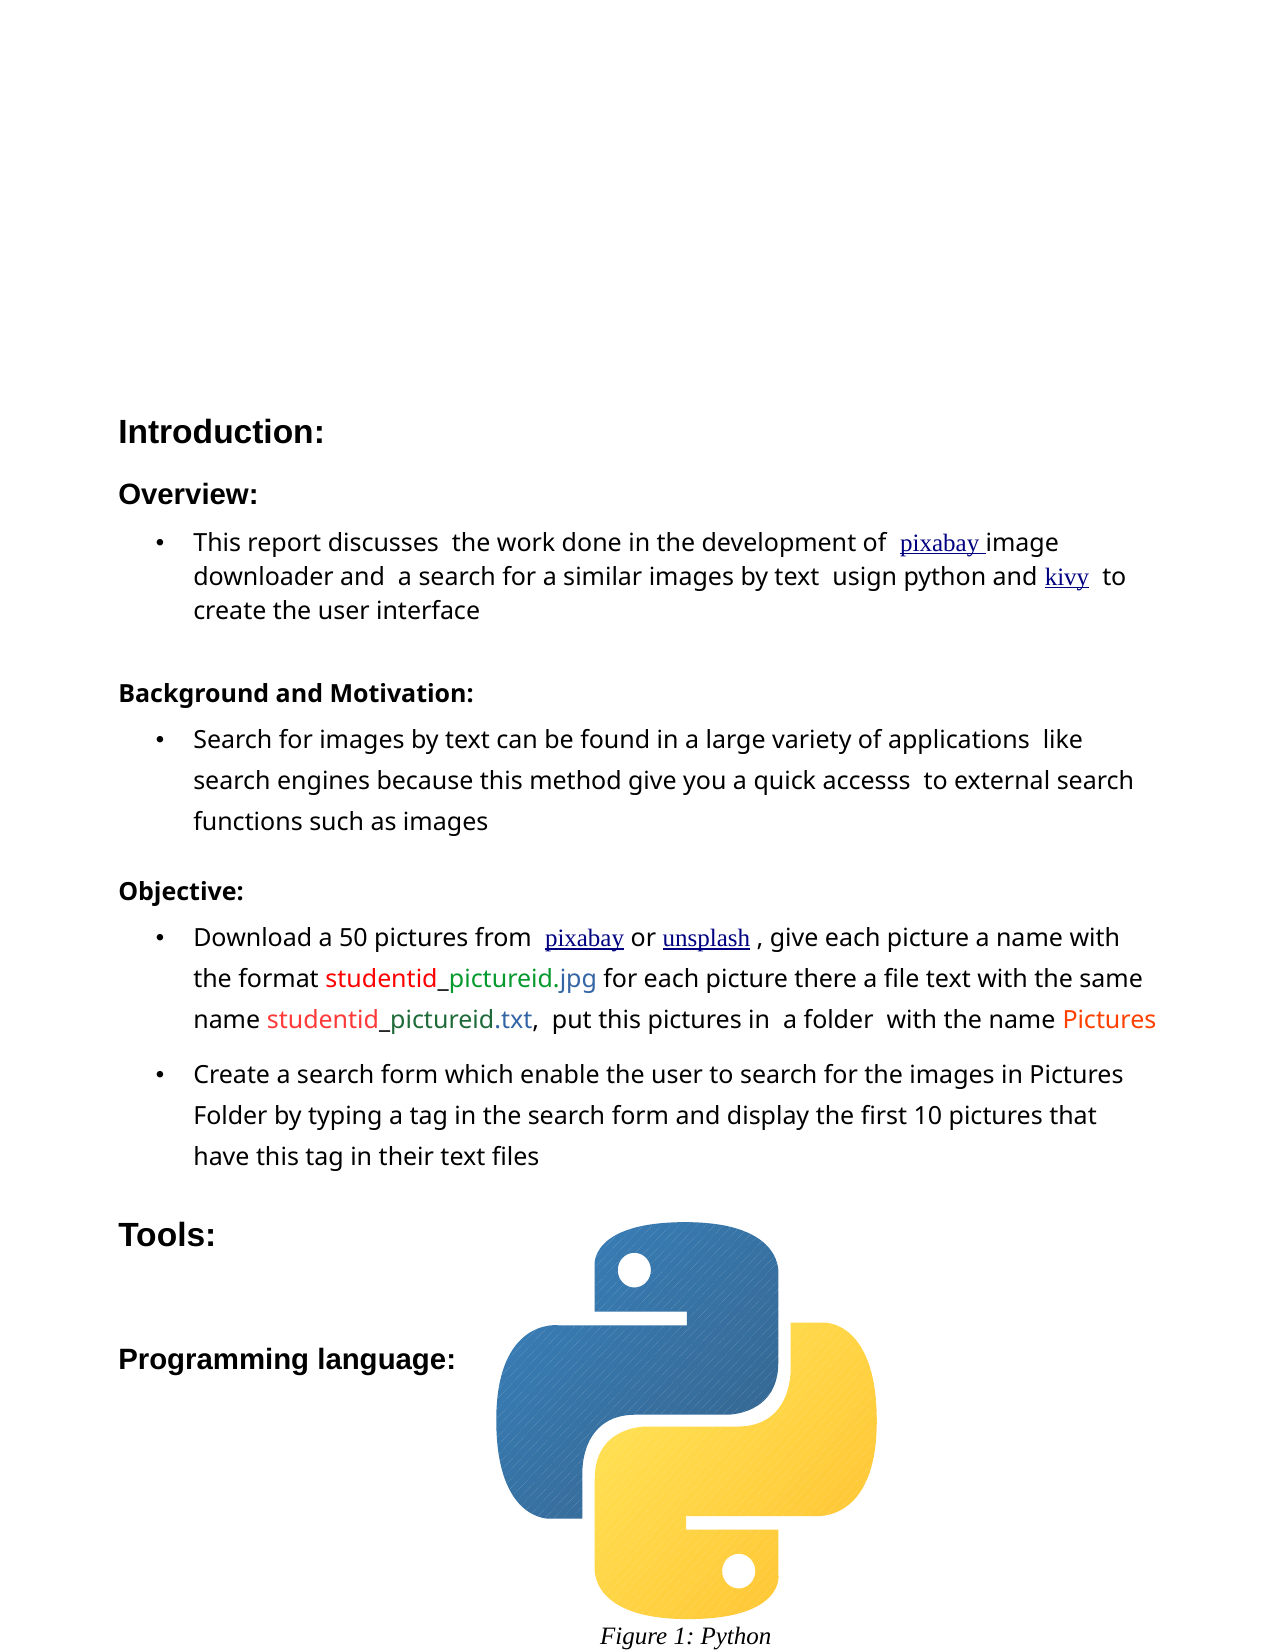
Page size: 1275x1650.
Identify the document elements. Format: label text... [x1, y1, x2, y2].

list Download a 50 pictures from pixabay or unsplash , give each picture a name with the format studentid_pictureid.jpg for each picture there a file text with the same name studentid_pictureid.txt, put this pictures in a folder with the name Pictures [156, 920, 1157, 1036]
subtitle [878, 1215, 1157, 1254]
subtitle Introduction: [118, 411, 1157, 450]
list Search for images by text can be found in a large variety of applications like search engines because this method give you a quick accesss to external search functions such as images [156, 722, 1157, 838]
subtitle Tools: [118, 1215, 495, 1254]
subtitle [878, 1342, 1157, 1375]
subtitle Overview: [118, 477, 1157, 512]
text Figure 1: Python [495, 1221, 878, 1650]
subtitle Programming language: [118, 1342, 495, 1375]
list Create a search form which enable the user to search for the images in Pictures Folder by typing a tag in the search form and display the first 10 pictures that have this tag in their text files [156, 1057, 1157, 1173]
subtitle Objective: [118, 873, 1157, 908]
list This report discusses the work done in the development of pixabay image downloader and a search for a similar images by text usign python and kivy to create the user interface [156, 524, 1157, 627]
subtitle Background and Motivation: [118, 675, 1157, 709]
